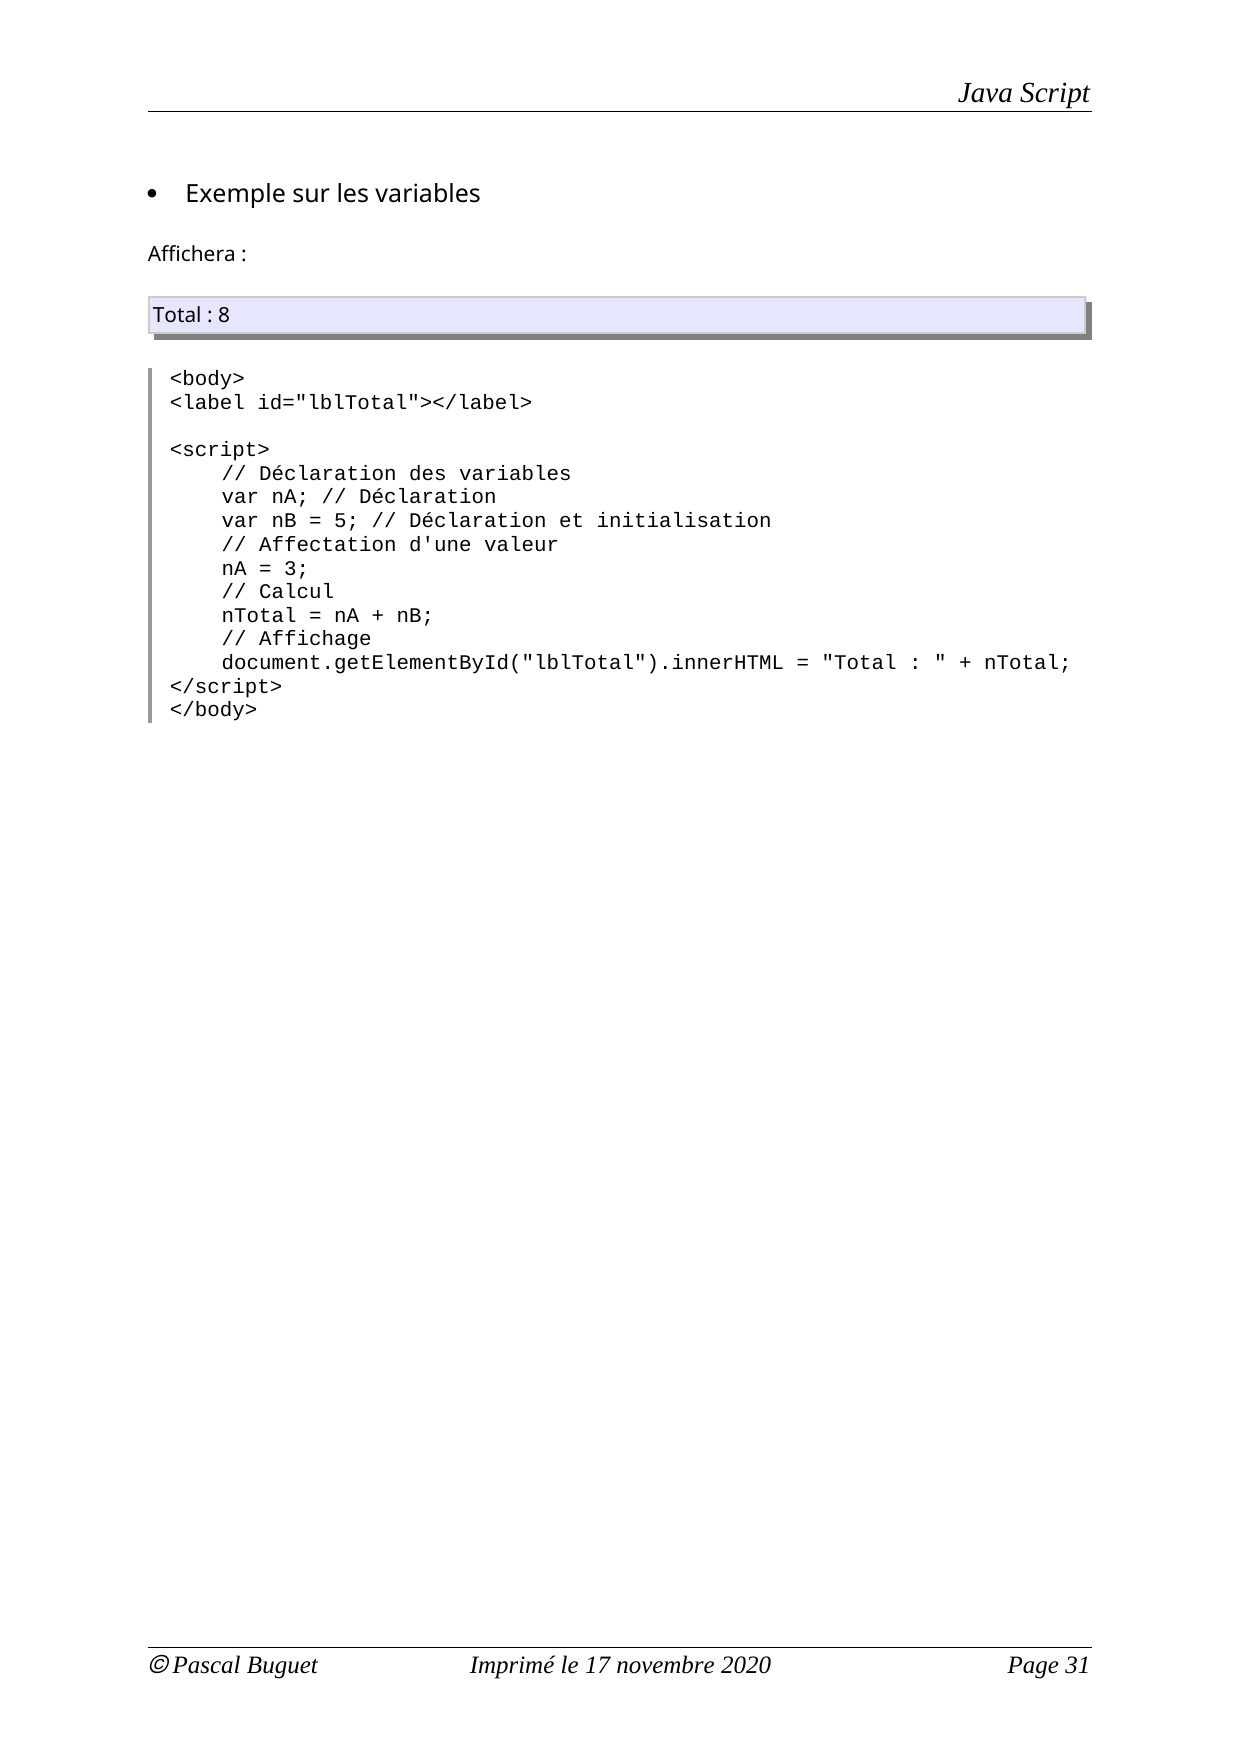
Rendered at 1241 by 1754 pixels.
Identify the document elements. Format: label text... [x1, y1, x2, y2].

text // Affichage [152, 628, 1092, 652]
text var nA; // Déclaration [152, 487, 1092, 510]
text // Affectation d'une valeur [152, 534, 1092, 557]
text <body> [152, 368, 1092, 392]
text Affichera : [148, 239, 1092, 267]
text nTotal = nA + nB; [152, 605, 1092, 628]
text Total : 8 [150, 298, 1084, 332]
text document.getElementById("lblTotal").innerHTML = "Total : " + nTotal; [152, 652, 1092, 676]
text <script> [152, 439, 1092, 463]
text var nB = 5; // Déclaration et initialisation [152, 510, 1092, 534]
text <label id="lblTotal"></label> [152, 392, 1092, 416]
text </body> [152, 699, 1092, 723]
text </script> [152, 676, 1092, 699]
text // Déclaration des variables [152, 463, 1092, 487]
text nA = 3; [152, 557, 1092, 581]
text // Calcul [152, 581, 1092, 605]
list Exemple sur les variables [148, 176, 1092, 210]
